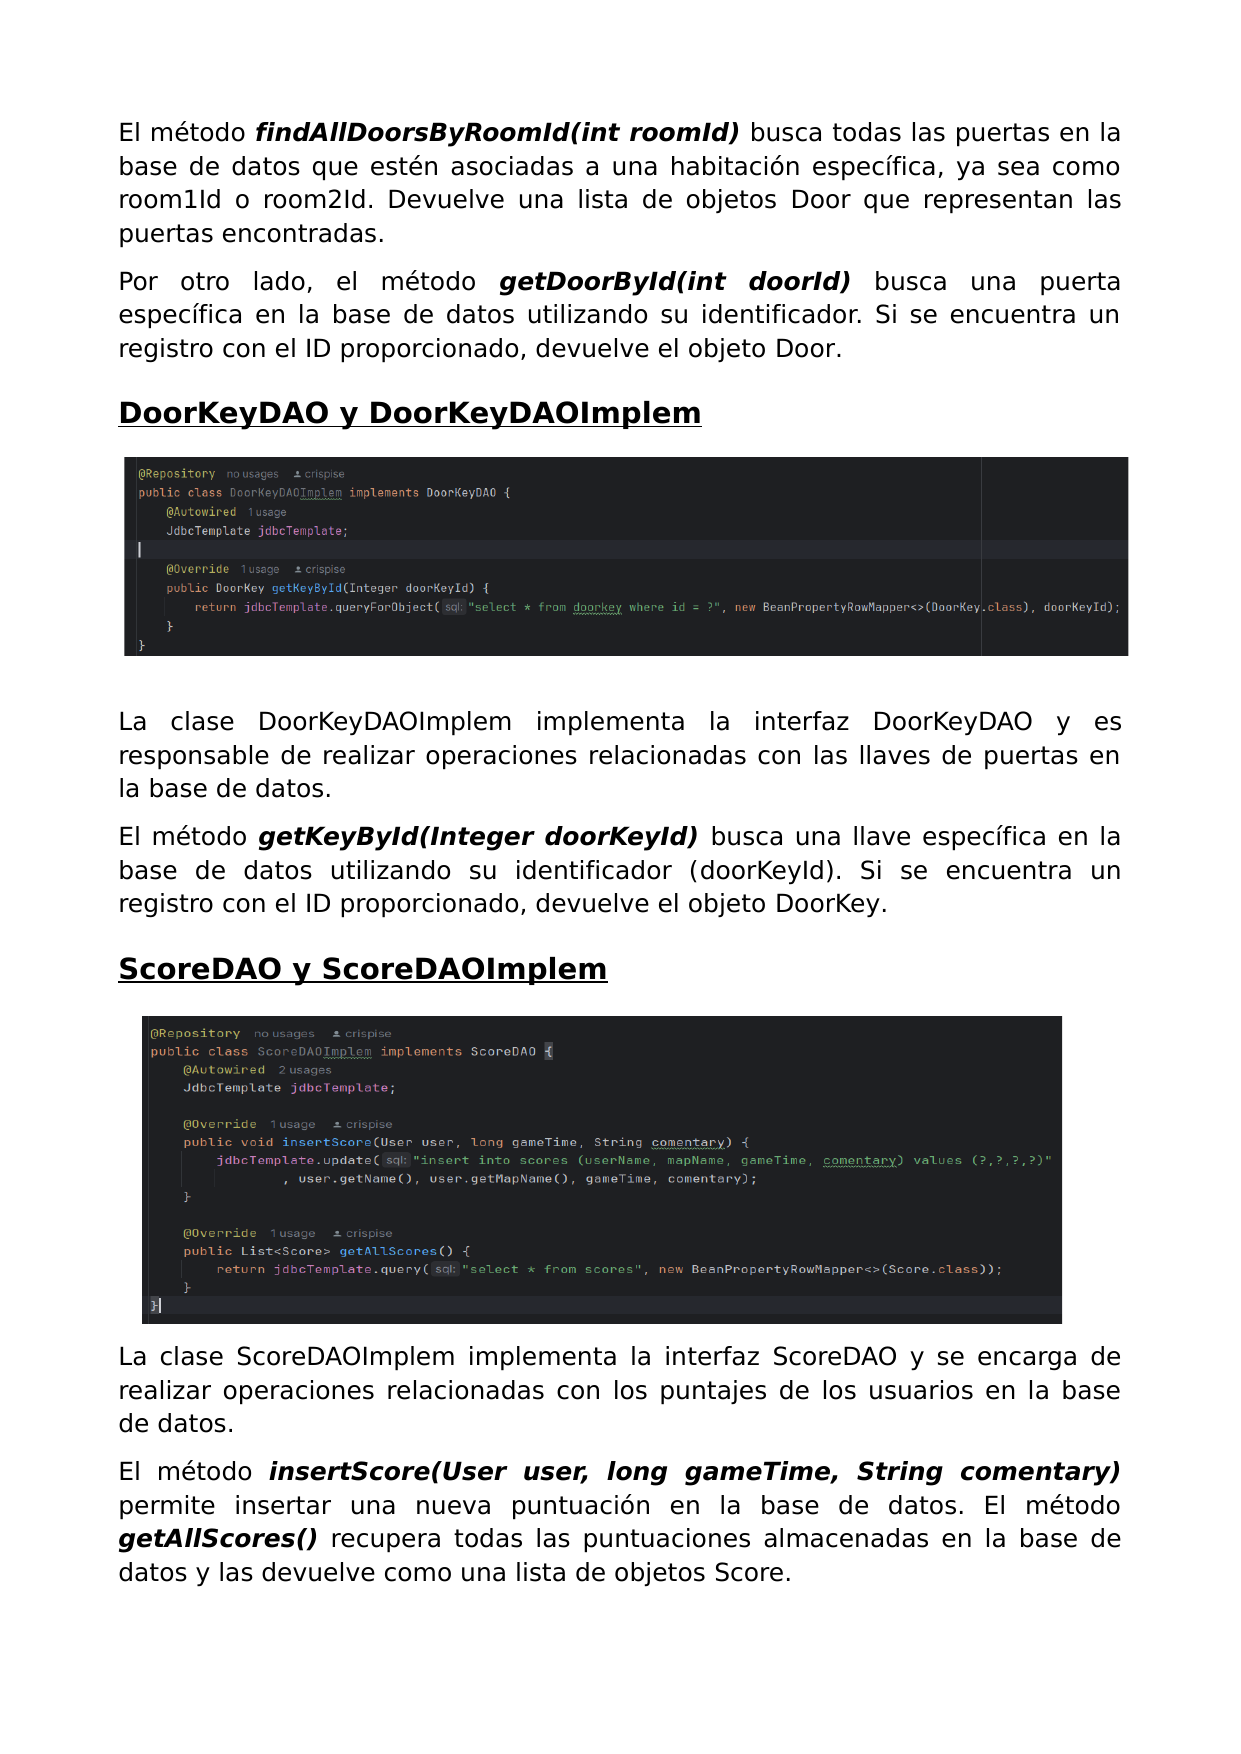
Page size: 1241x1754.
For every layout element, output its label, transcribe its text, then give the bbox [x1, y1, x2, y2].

text La clase ScoreDAOImplem implementa la interfaz ScoreDAO y se encarga de realizar operaciones relacionadas con los puntajes de los usuarios en la base de datos. [118, 1342, 1122, 1439]
text El método insertScore(User user, long gameTime, String comentary) permite insertar una nueva puntuación en la base de datos. El método getAllScores() recupera todas las puntuaciones almacenadas en la base de datos y las devuelve como una lista de objetos Score. [118, 1458, 1122, 1587]
subtitle DoorKeyDAO y DoorKeyDAOImplem [118, 397, 1122, 431]
text La clase DoorKeyDAOImplem implementa la interfaz DoorKeyDAO y es responsable de realizar operaciones relacionadas con las llaves de puertas en la base de datos. [118, 707, 1122, 804]
text El método findAllDoorsByRoomId(int roomId) busca todas las puertas en la base de datos que estén asociadas a una habitación específica, ya sea como room1Id o room2Id. Devuelve una lista de objetos Door que representan las puertas encontradas. [118, 118, 1122, 248]
picture [142, 1016, 1063, 1324]
text Por otro lado, el método getDoorById(int doorId) busca una puerta específica en la base de datos utilizando su identificador. Si se encuentra un registro con el ID proporcionado, devuelve el objeto Door. [118, 267, 1122, 363]
text El método getKeyById(Integer doorKeyId) busca una llave específica en la base de datos utilizando su identificador (doorKeyId). Si se encuentra un registro con el ID proporcionado, devuelve el objeto DoorKey. [118, 823, 1122, 919]
picture [124, 457, 1129, 656]
subtitle ScoreDAO y ScoreDAOImplem [118, 952, 1122, 986]
